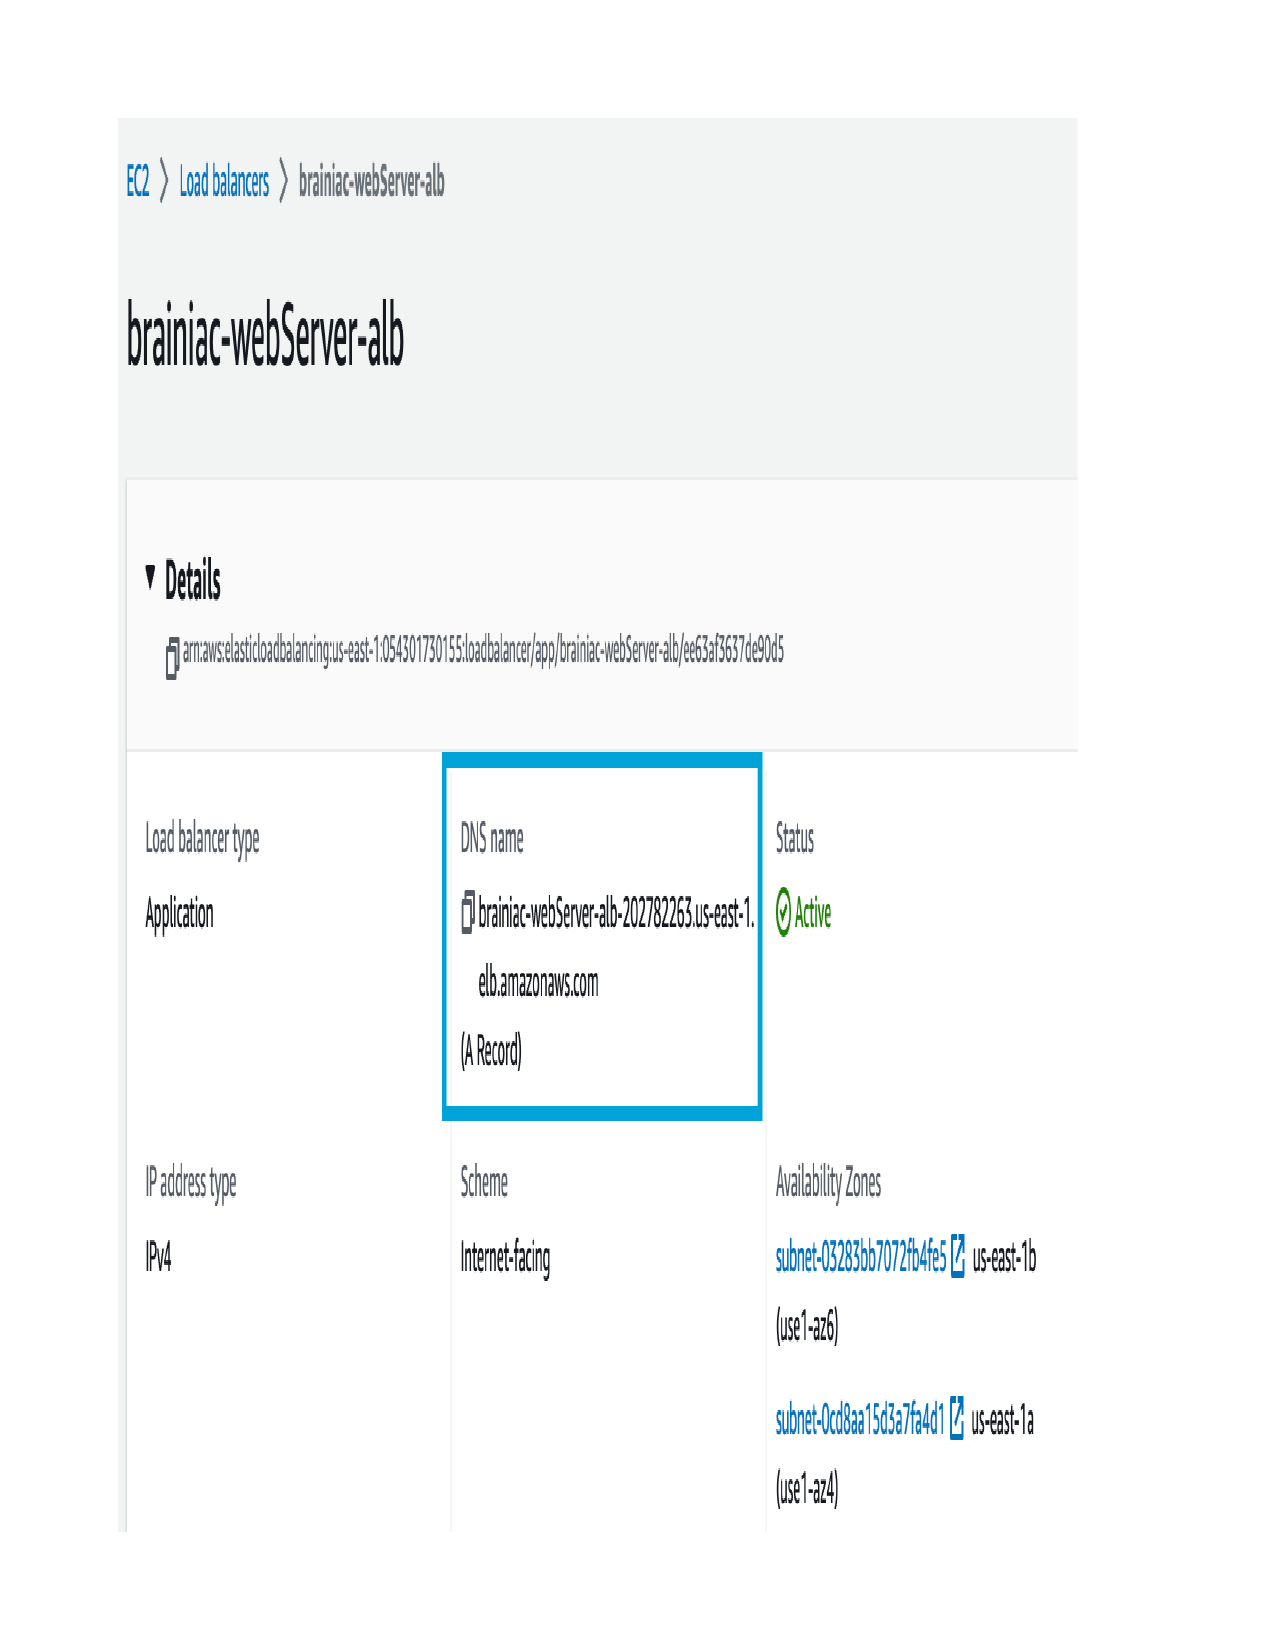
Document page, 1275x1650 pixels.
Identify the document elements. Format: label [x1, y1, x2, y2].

picture [118, 118, 1078, 1532]
